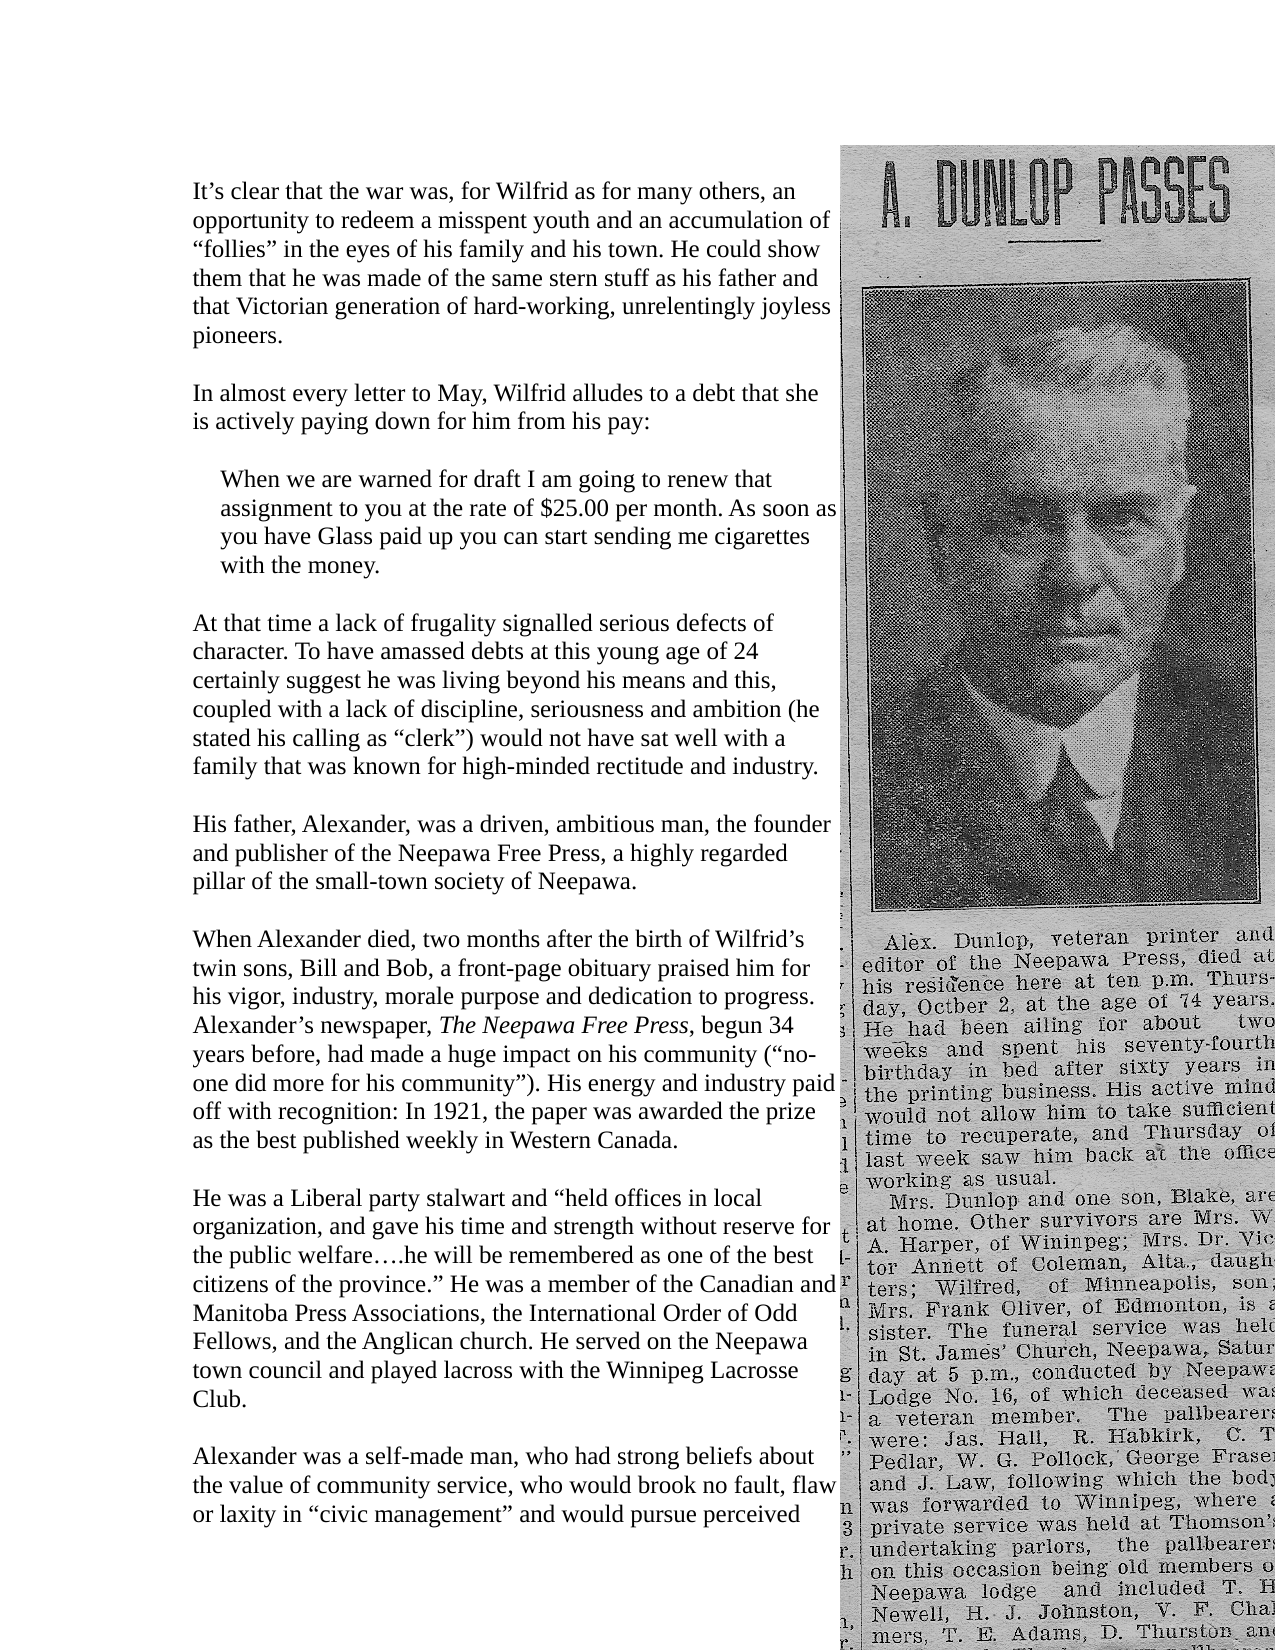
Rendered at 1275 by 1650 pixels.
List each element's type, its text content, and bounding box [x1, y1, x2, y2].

picture [840, 145, 1275, 1650]
text His father, Alexander, was a driven, ambitious man, the founder and publisher of the Neepawa Free Press, a highly regarded pillar of the small-town society of Neepawa. [192, 809, 840, 895]
text In almost every letter to May, Wilfrid alludes to a debt that she is actively paying down for him from his pay: [192, 378, 840, 435]
text It’s clear that the war was, for Wilfrid as for many others, an opportunity to redeem a misspent youth and an accumulation of “follies” in the eyes of his family and his town. He could show them that he was made of the same stern stuff as his father and that Victorian generation of hard-working, unrelentingly joyless pioneers. [192, 176, 840, 349]
text When we are warned for draft I am going to renew that assignment to you at the rate of $25.00 per month. As soon as you have Glass paid up you can start sending me cigarettes with the money. [220, 464, 840, 579]
text At that time a lack of frugality signalled serious defects of character. To have amassed debts at this young age of 24 certainly suggest he was living beyond his means and this, coupled with a lack of discipline, seriousness and ambition (he stated his calling as “clerk”) would not have sat well with a family that was known for high-minded rectitude and industry. [192, 608, 840, 780]
text He was a Liberal party stalwart and “held offices in local organization, and gave his time and strength without reserve for the public welfare….he will be remembered as one of the best citizens of the province.” He was a member of the Canadian and Manitoba Press Associations, the International Order of Odd Fellows, and the Anglican church. He served on the Neepawa town council and played lacross with the Winnipeg Lacrosse Club. [192, 1183, 840, 1413]
text When Alexander died, two months after the birth of Wilfrid’s twin sons, Bill and Bob, a front-page obituary praised him for his vigor, industry, morale purpose and dedication to progress. Alexander’s newspaper, The Neepawa Free Press, begun 34 years before, had made a huge impact on his community (“no-one did more for his community”). His energy and industry paid off with recognition: In 1921, the paper was awarded the prize as the best published weekly in Western Canada. [192, 924, 840, 1154]
text Alexander was a self-made man, who had strong beliefs about the value of community service, who would brook no fault, flaw or laxity in “civic management” and would pursue perceived [192, 1441, 840, 1528]
